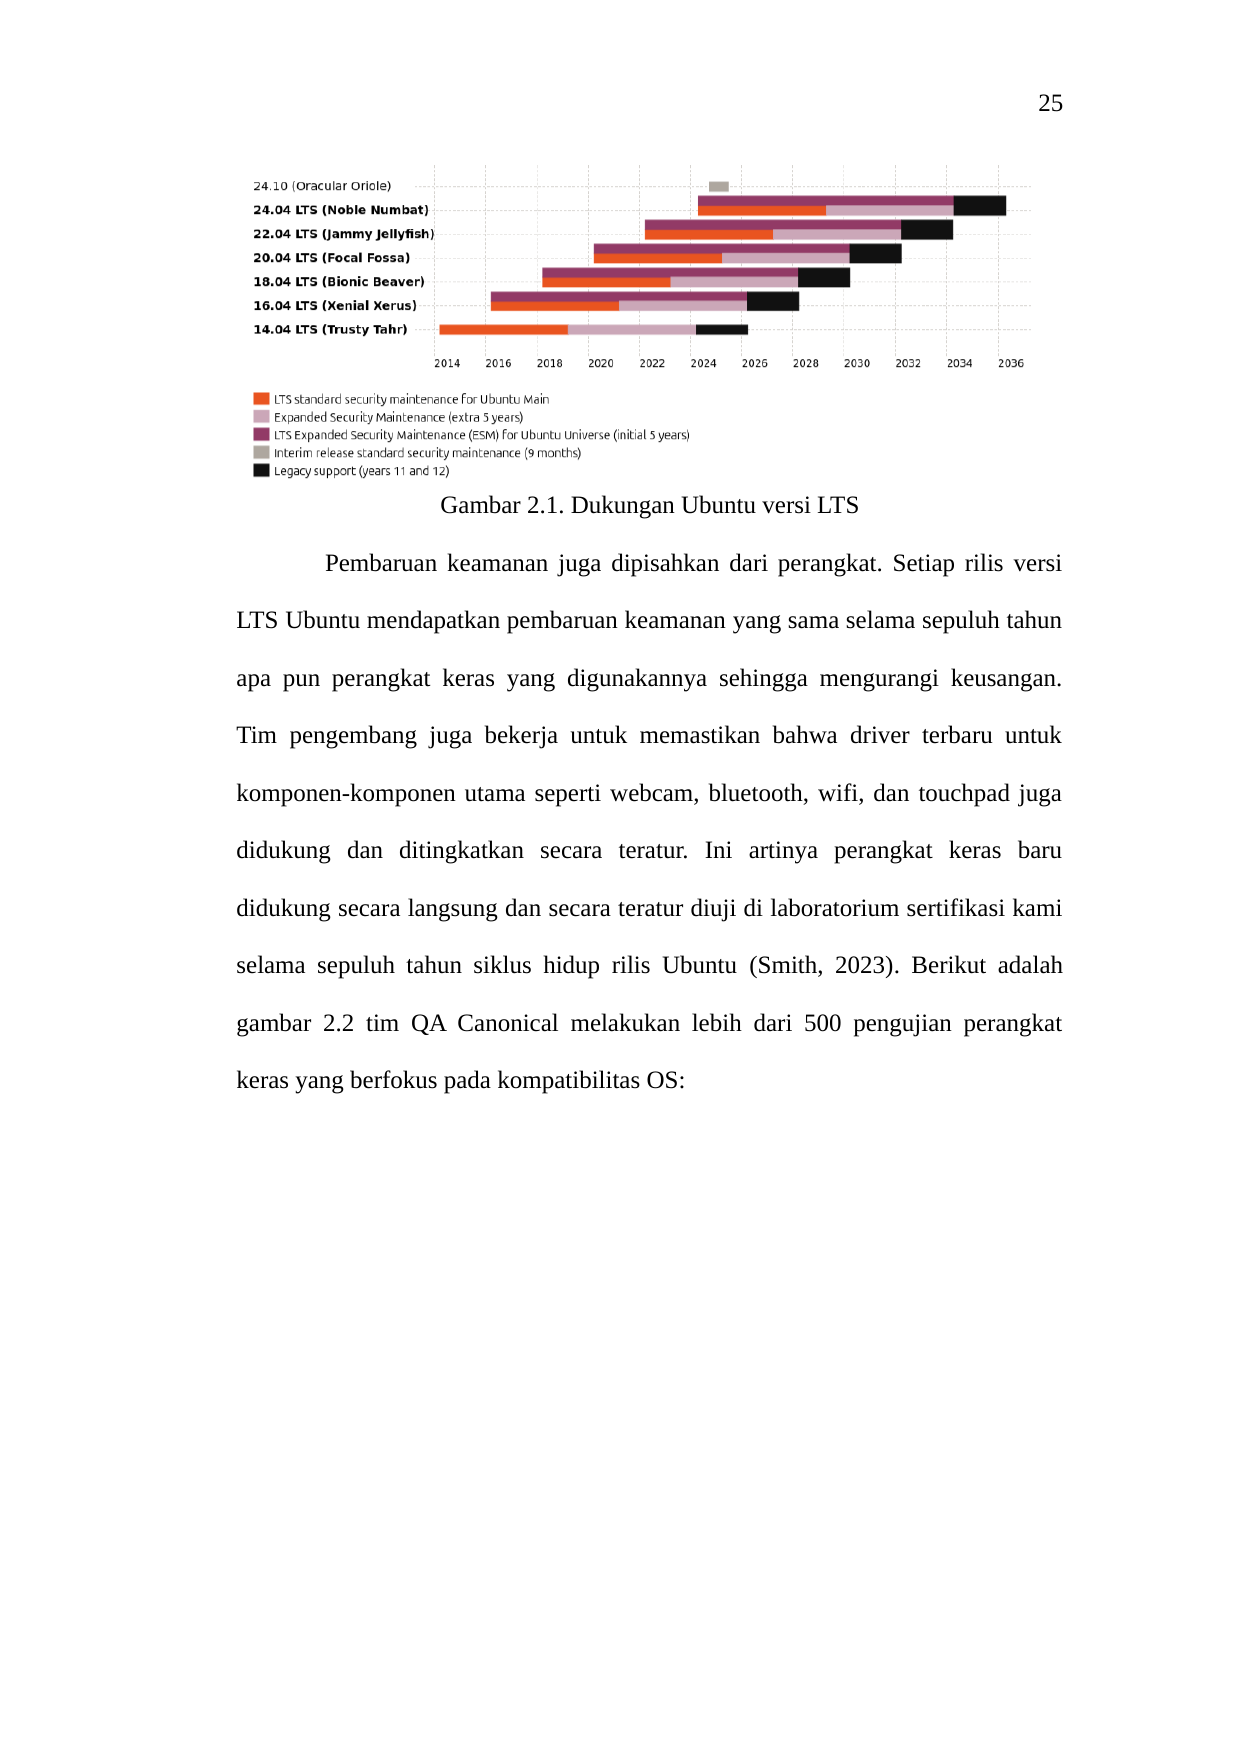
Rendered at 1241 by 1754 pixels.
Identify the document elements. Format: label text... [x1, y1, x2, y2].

text Pembaruan keamanan juga dipisahkan dari perangkat. Setiap rilis versi LTS Ubuntu mendapatkan pembaruan keamanan yang sama selama sepuluh tahun apa pun perangkat keras yang digunakannya sehingga mengurangi keusangan. Tim pengembang juga bekerja untuk memastikan bahwa driver terbaru untuk komponen-komponen utama seperti webcam, bluetooth, wifi, dan touchpad juga didukung dan ditingkatkan secara teratur. Ini artinya perangkat keras baru didukung secara langsung dan secara teratur diuji di laboratorium sertifikasi kami selama sepuluh tahun siklus hidup rilis Ubuntu (Smith, 2023)⁠. Berikut adalah gambar 2.2 tim QA Canonical melakukan lebih dari 500 pengujian perangkat keras yang berfokus pada kompatibilitas OS: [236, 548, 1063, 1094]
text Gambar 2.1. Dukungan Ubuntu versi LTS [236, 491, 1063, 519]
picture [236, 165, 1063, 491]
